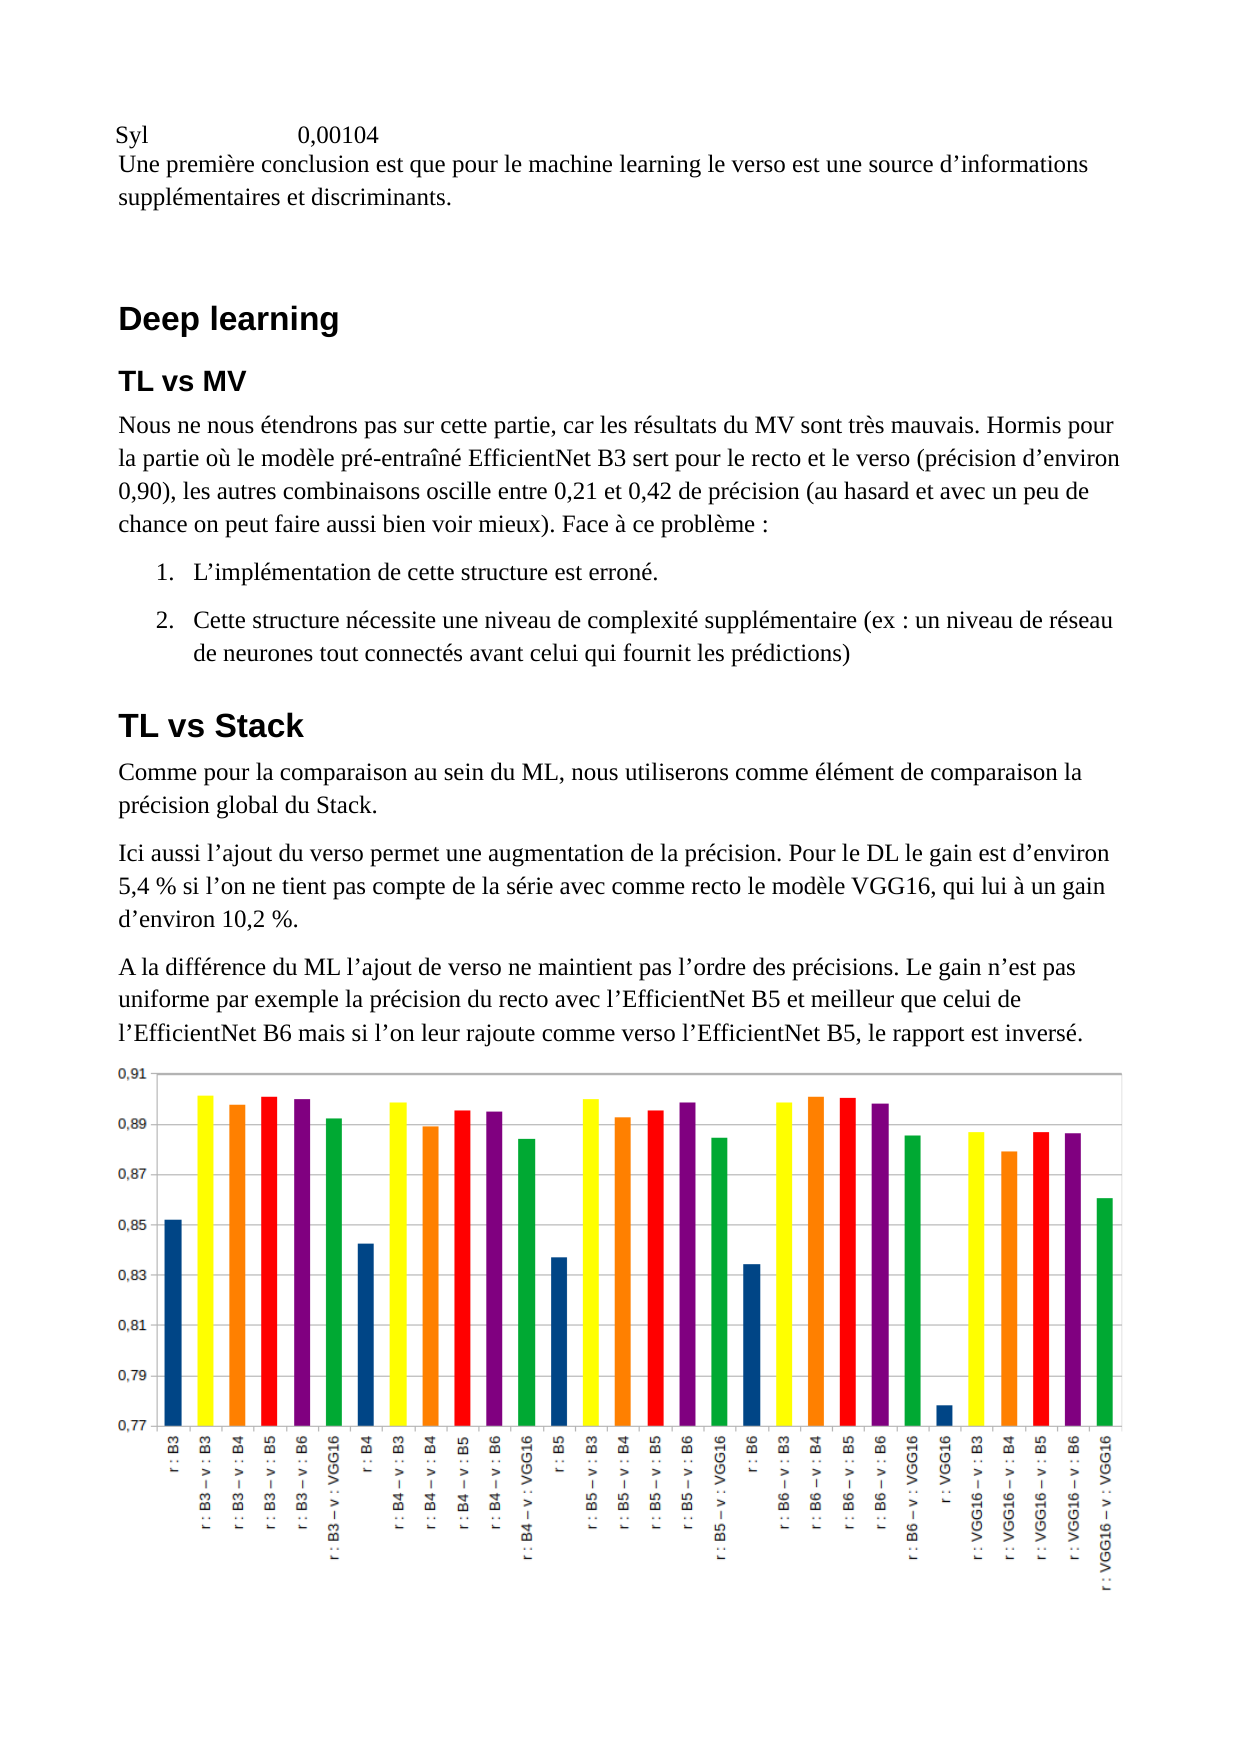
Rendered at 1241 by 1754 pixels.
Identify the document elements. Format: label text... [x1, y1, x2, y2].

picture [118, 1065, 1123, 1600]
subtitle Deep learning [118, 298, 1122, 337]
table_cell Syl [112, 118, 248, 149]
text Une première conclusion est que pour le machine learning le verso est une source d’informations supplémentaires et discriminants. [118, 149, 1122, 211]
text A la différence du ML l’ajout de verso ne maintient pas l’ordre des précisions. Le gain n’est pas uniforme par exemple la précision du recto avec l’EfficientNet B5 et meilleur que celui de l’EfficientNet B6 mais si l’on leur rajoute comme verso l’EfficientNet B5, le rapport est inversé. [118, 952, 1122, 1046]
subtitle TL vs MV [118, 364, 1122, 398]
table_cell 0,00104 [248, 118, 382, 149]
text Nous ne nous étendrons pas sur cette partie, car les résultats du MV sont très mauvais. Hormis pour la partie où le modèle pré-entraîné EfficientNet B3 sert pour le recto et le verso (précision d’environ 0,90), les autres combinaisons oscille entre 0,21 et 0,42 de précision (au hasard et avec un peu de chance on peut faire aussi bien voir mieux). Face à ce problème : [118, 410, 1122, 538]
text Ici aussi l’ajout du verso permet une augmentation de la précision. Pour le DL le gain est d’environ 5,4 % si l’on ne tient pas compte de la série avec comme recto le modèle VGG16, qui lui à un gain d’environ 10,2 %. [118, 838, 1122, 933]
subtitle TL vs Stack [118, 706, 1122, 745]
list Cette structure nécessite une niveau de complexité supplémentaire (ex : un niveau de réseau de neurones tout connectés avant celui qui fournit les prédictions) [156, 605, 1122, 666]
text Comme pour la comparaison au sein du ML, nous utiliserons comme élément de comparaison la précision global du Stack. [118, 757, 1122, 819]
list L’implémentation de cette structure est erroné. [156, 557, 1122, 586]
